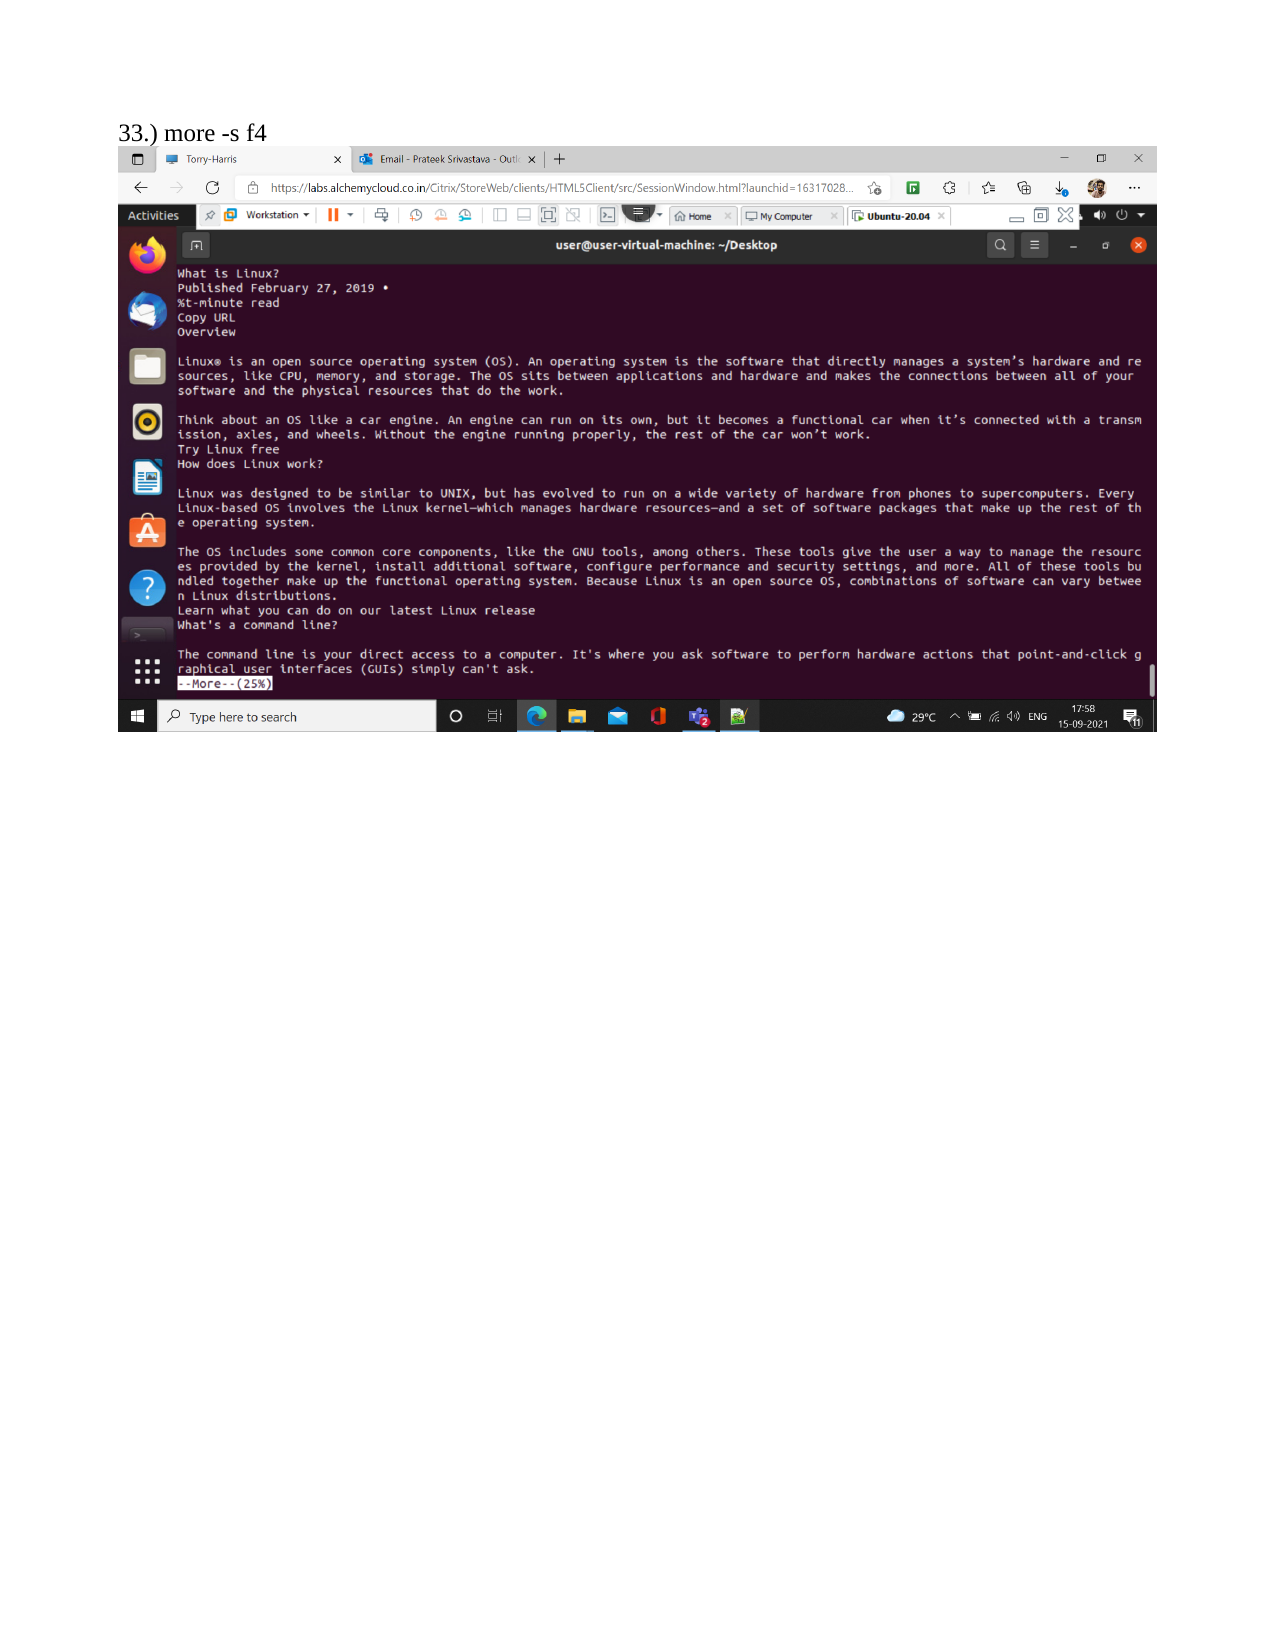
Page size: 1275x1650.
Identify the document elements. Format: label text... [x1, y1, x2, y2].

picture [118, 146, 1157, 732]
text 33.) more -s f4 [118, 118, 1157, 146]
